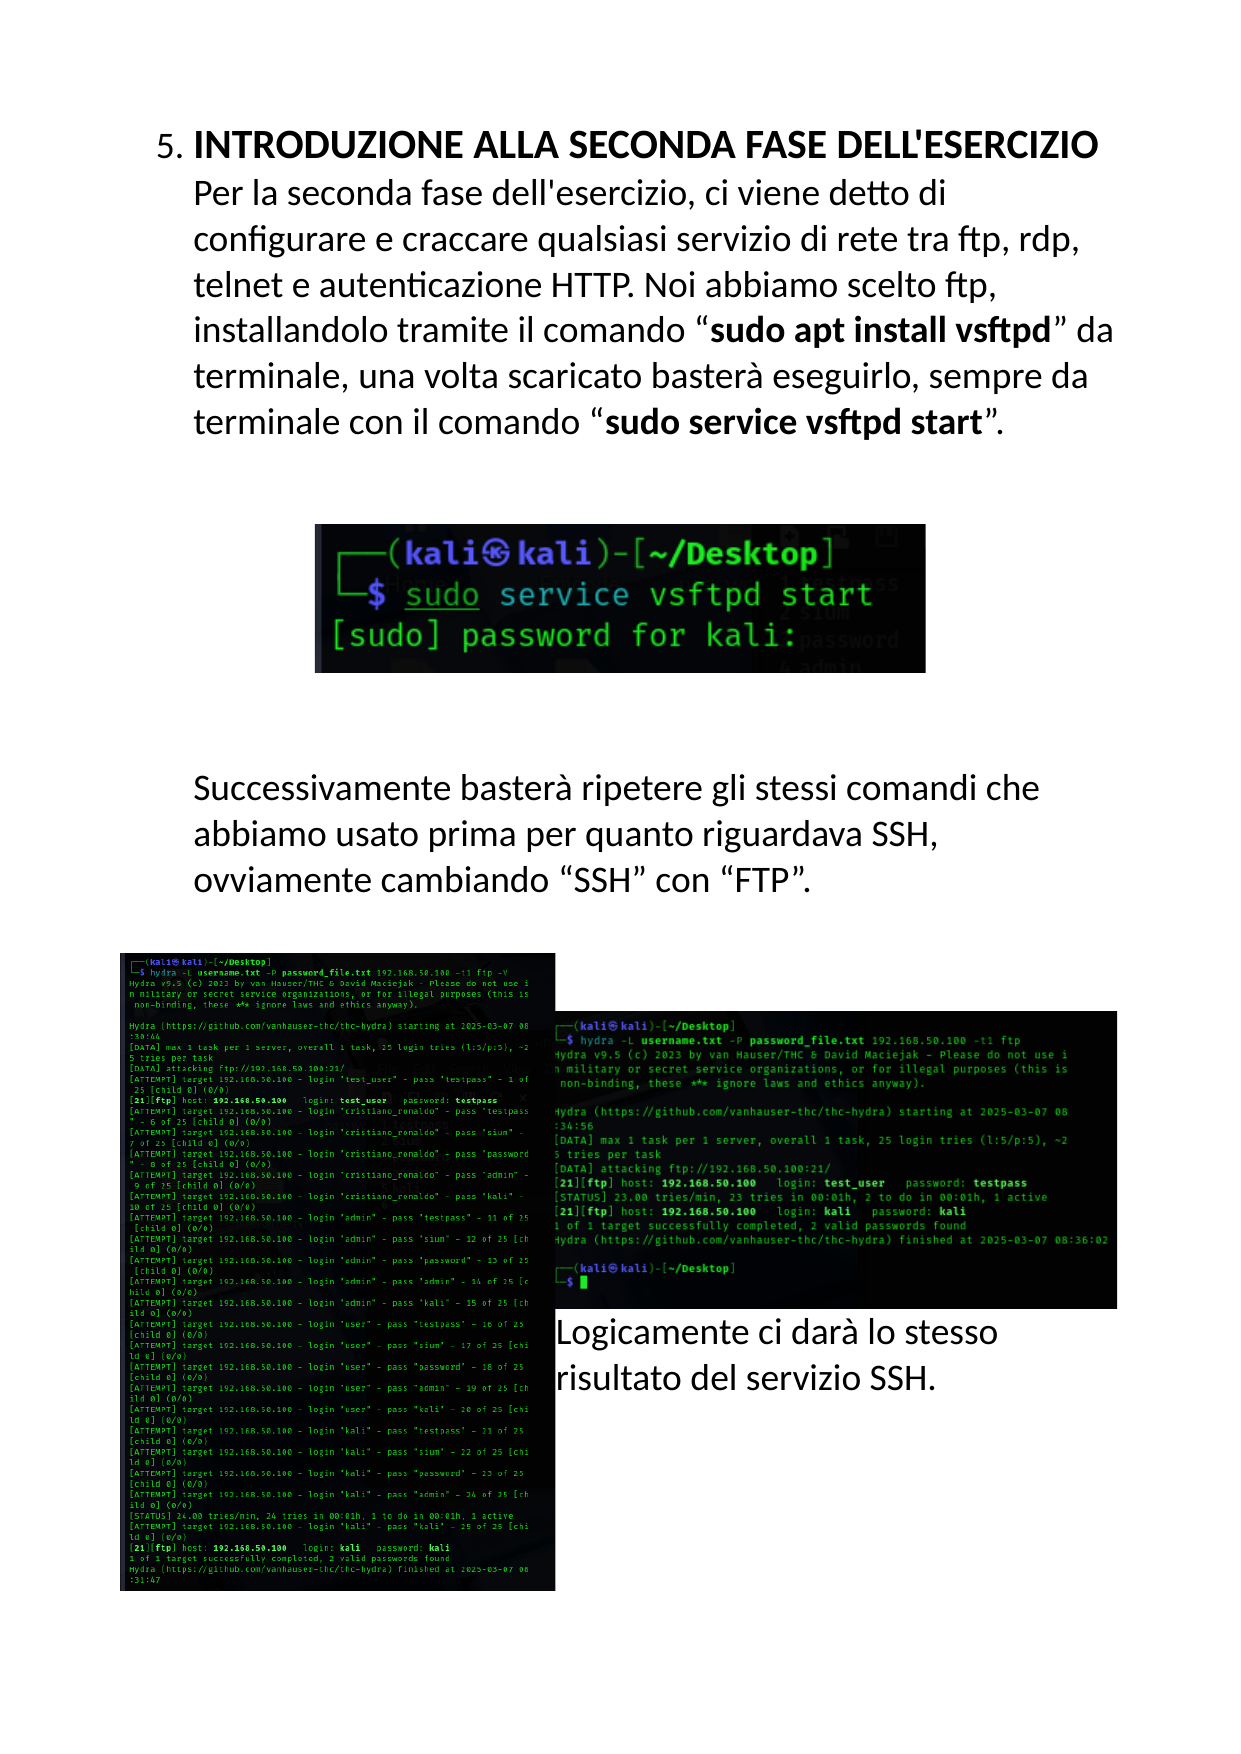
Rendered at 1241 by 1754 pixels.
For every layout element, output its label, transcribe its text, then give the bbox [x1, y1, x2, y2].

picture [314, 524, 926, 673]
text Logicamente ci darà lo stesso risultato del servizio SSH. [556, 993, 1122, 1400]
list Successivamente basterà ripetere gli stessi comandi che abbiamo usato prima per quanto riguardava SSH, ovviamente cambiando “SSH” con “FTP”. [156, 764, 1122, 902]
list Per la seconda fase dell'esercizio, ci viene detto di configurare e craccare qualsiasi servizio di rete tra ftp, rdp, telnet e autenticazione HTTP. Noi abbiamo scelto ftp, installandolo tramite il comando “sudo apt install vsftpd” da terminale, una volta scaricato basterà eseguirlo, sempre da terminale con il comando “sudo service vsftpd start”. [156, 169, 1122, 444]
list INTRODUZIONE ALLA SECONDA FASE DELL'ESERCIZIO [156, 118, 1122, 169]
picture [120, 953, 1118, 1591]
